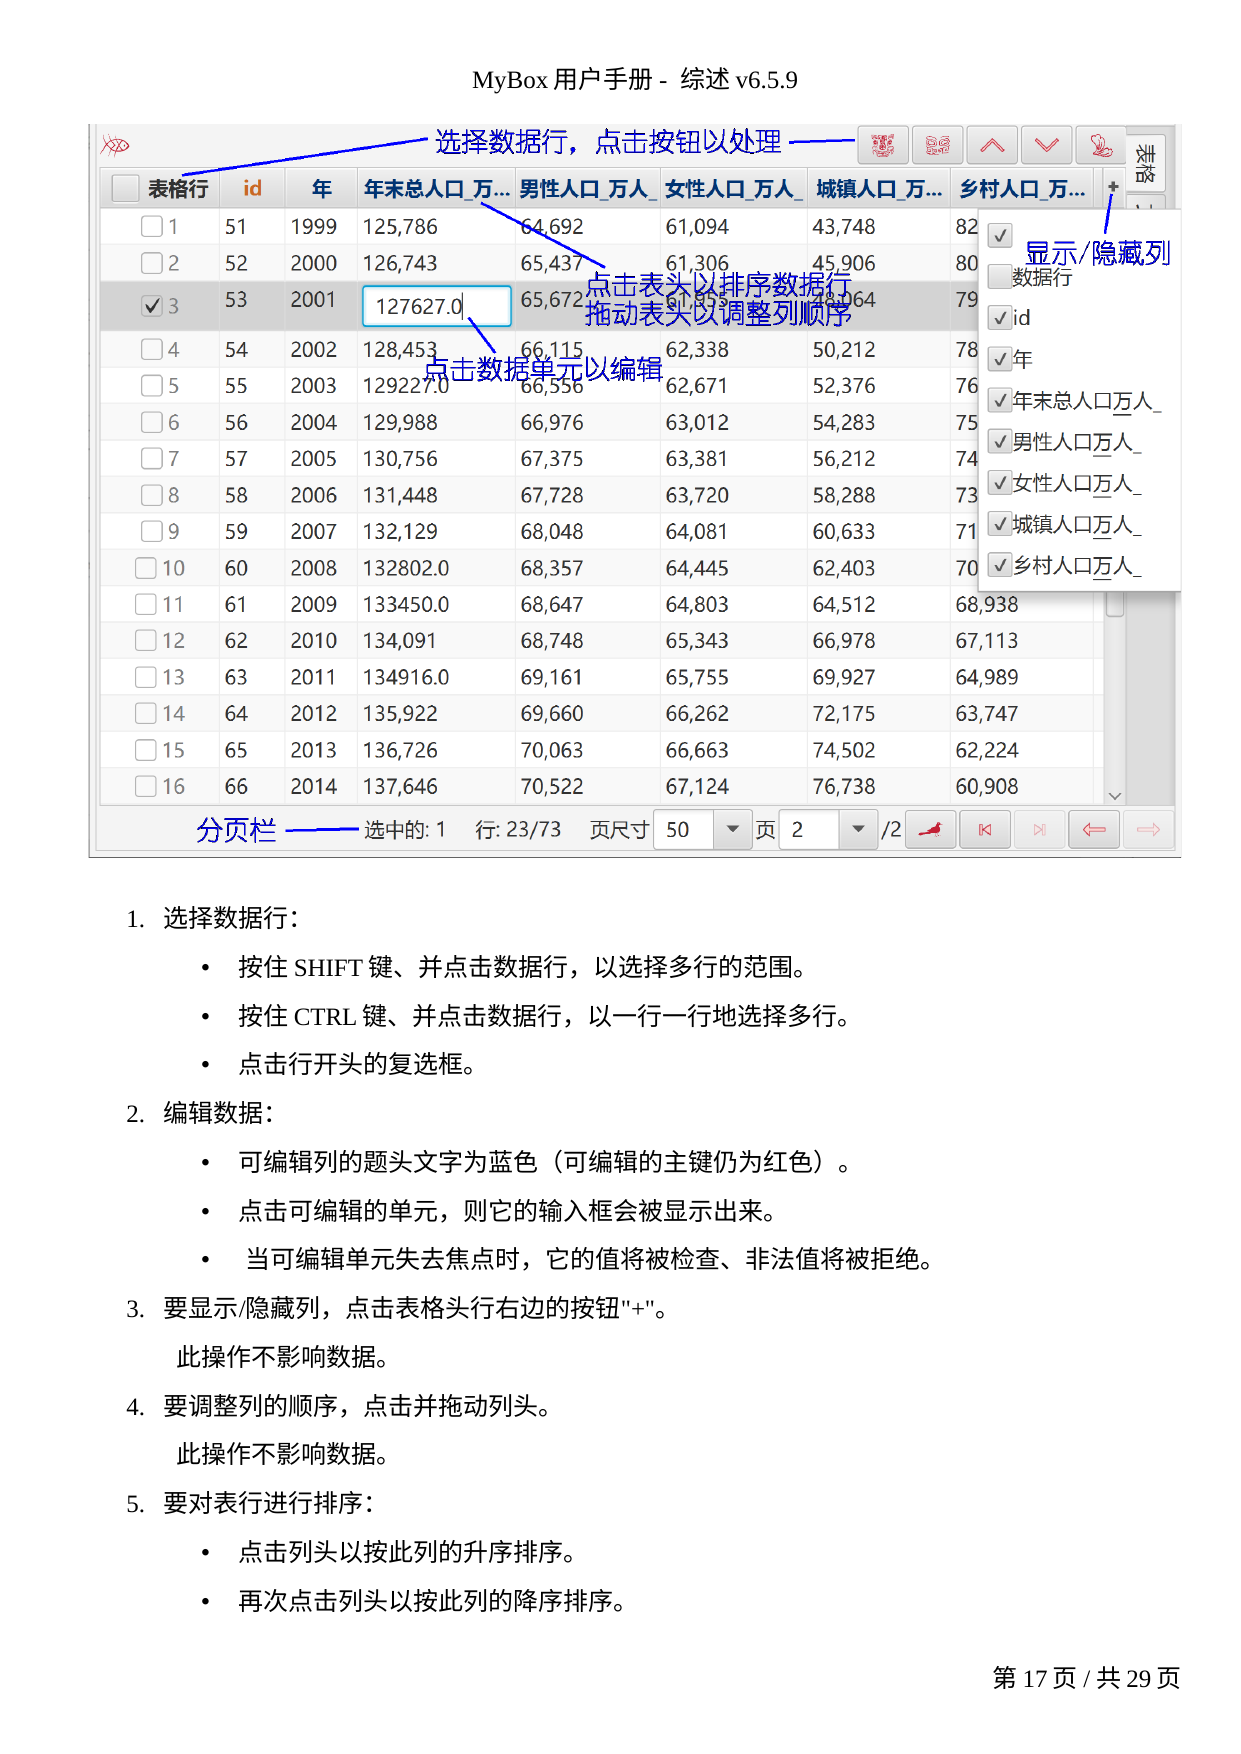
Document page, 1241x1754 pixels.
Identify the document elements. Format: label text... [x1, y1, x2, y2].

text 此操作不影响数据。 [88, 1435, 1181, 1471]
text 此操作不影响数据。 [88, 1337, 1181, 1374]
list 点击可编辑的单元，则它的输入框会被显示出来。 [201, 1191, 1181, 1227]
list 要显示/隐藏列，点击表格头行右边的按钮"+"。 [126, 1289, 1181, 1325]
list 编辑数据： [126, 1094, 1181, 1130]
list 再次点击列头以按此列的降序排序。 [201, 1581, 1181, 1617]
list 按住CTRL键、并点击数据行，以一行一行地选择多行。 [201, 996, 1181, 1032]
list 当可编辑单元失去焦点时，它的值将被检查、非法值将被拒绝。 [201, 1240, 1181, 1276]
list 点击列头以按此列的升序排序。 [201, 1532, 1181, 1569]
list 可编辑列的题头文字为蓝色（可编辑的主键仍为红色）。 [201, 1142, 1181, 1179]
list 选择数据行： [126, 899, 1181, 935]
list 点击行开头的复选框。 [201, 1045, 1181, 1081]
list 要调整列的顺序，点击并拖动列头。 [126, 1386, 1181, 1422]
list 要对表行进行排序： [126, 1484, 1181, 1520]
list 按住SHIFT键、并点击数据行，以选择多行的范围。 [201, 947, 1181, 984]
picture [88, 124, 1182, 858]
